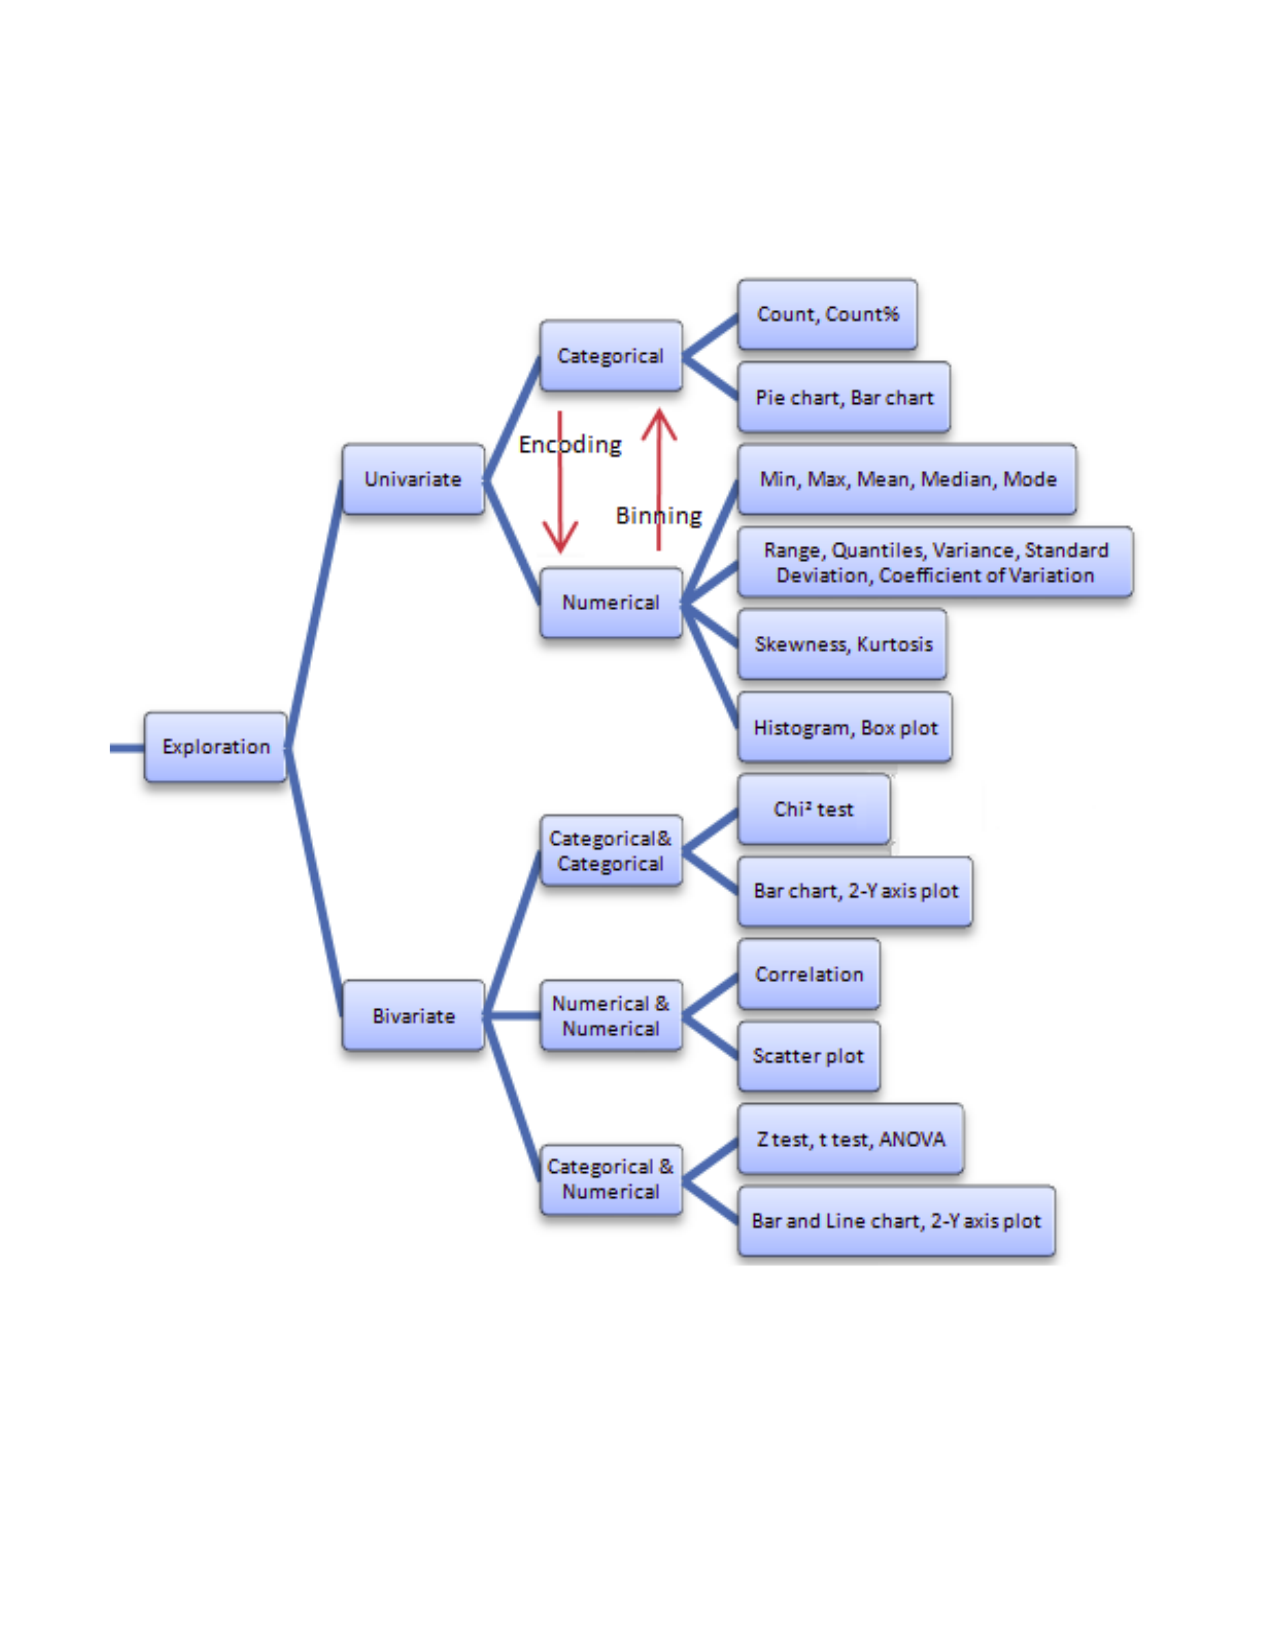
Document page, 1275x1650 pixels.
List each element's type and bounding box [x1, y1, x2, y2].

picture [109, 261, 1166, 1312]
